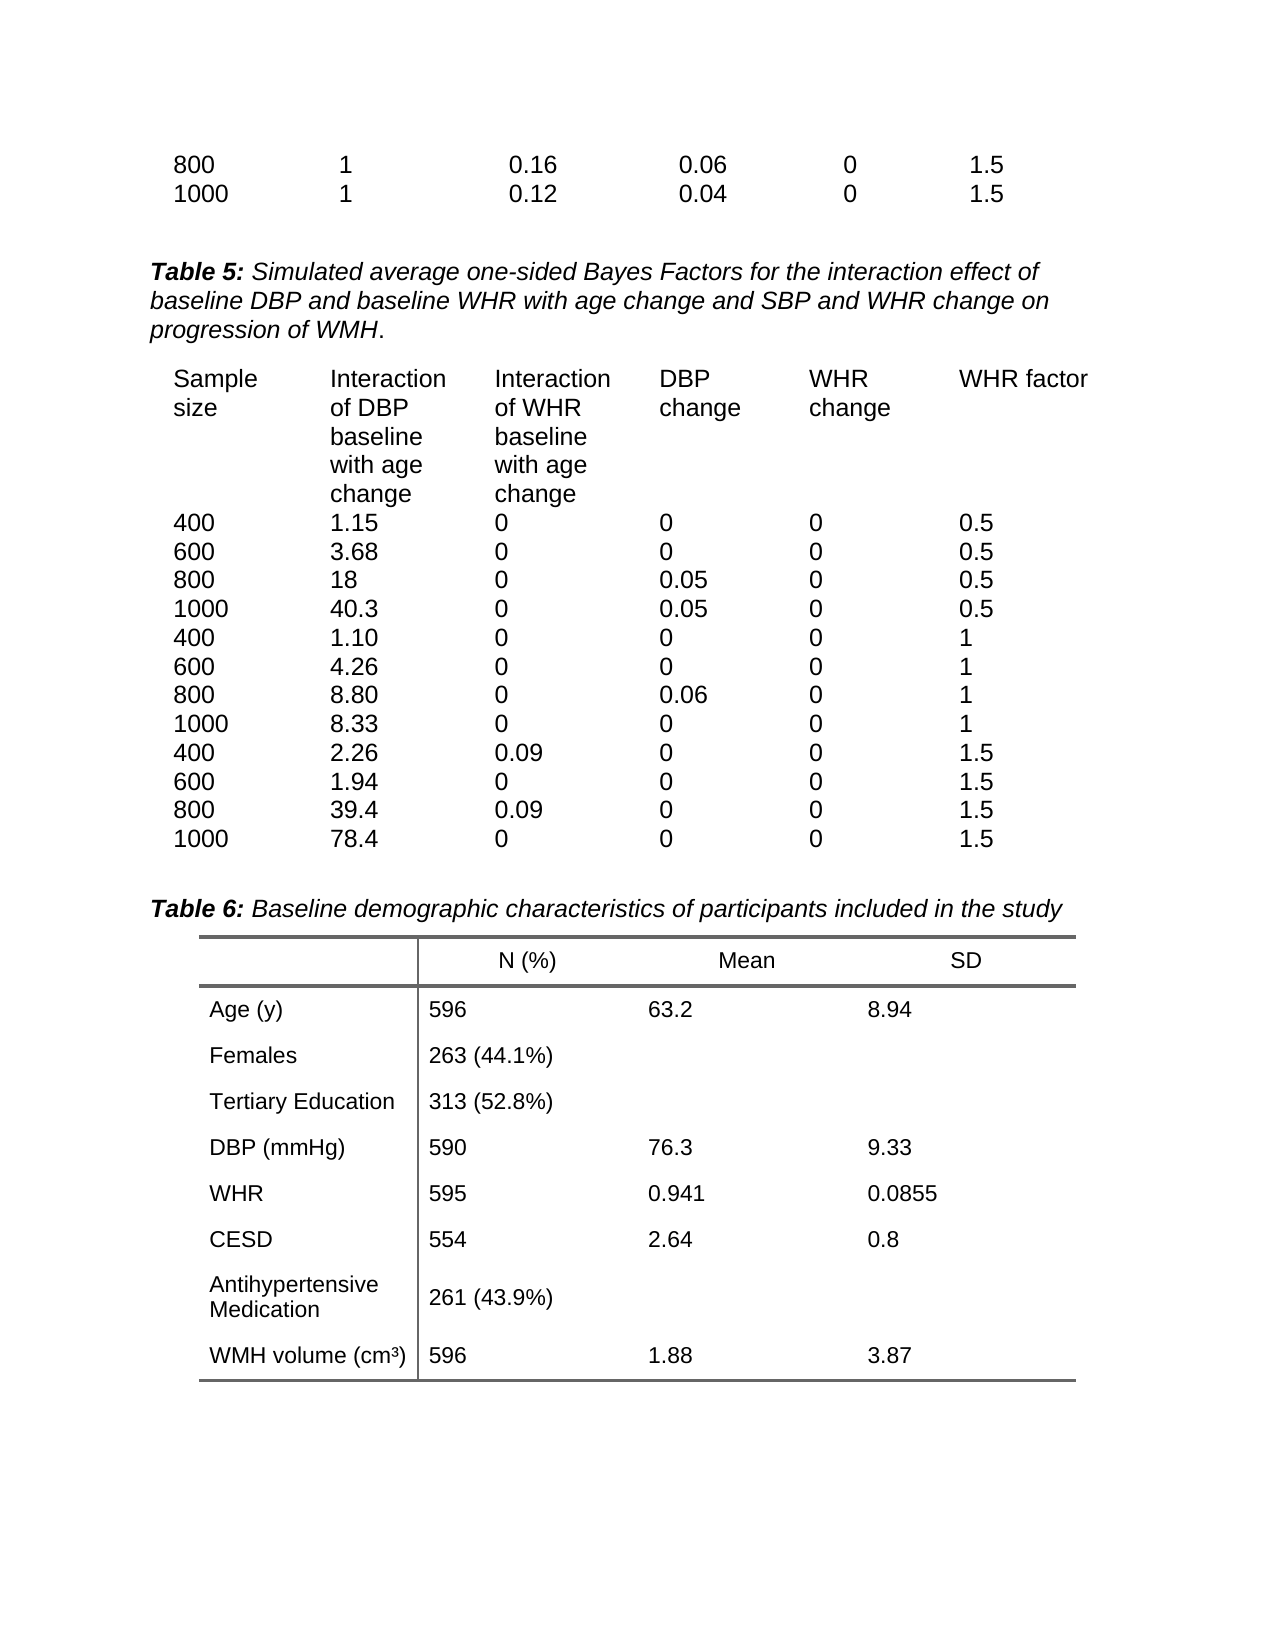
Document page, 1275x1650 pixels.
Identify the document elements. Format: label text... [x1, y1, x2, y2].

table_cell 800 [162, 680, 318, 709]
table_cell 0 [483, 824, 648, 853]
table_cell 1.5 [948, 738, 1106, 767]
table_cell 0 [798, 738, 948, 767]
table_cell 800 [162, 565, 318, 594]
table_cell 0 [648, 652, 798, 680]
table_cell 0 [798, 709, 948, 738]
table_cell 0 [798, 767, 948, 795]
table_cell 2.26 [319, 738, 483, 767]
table_cell Antihypertensive Medication [199, 1263, 417, 1333]
table_cell 0 [798, 508, 948, 537]
table_cell 1.5 [948, 795, 1106, 824]
table_cell [857, 1263, 1076, 1333]
table_cell 1000 [162, 709, 318, 738]
table_cell 40.3 [319, 594, 483, 623]
table_cell [638, 1263, 857, 1333]
table_cell 63.2 [638, 988, 857, 1033]
table_header N (%) [419, 939, 637, 984]
table_cell 0 [483, 565, 648, 594]
text Table 6: Baseline demographic characteristics of participants included in the study [150, 894, 1125, 923]
table_cell 0 [648, 508, 798, 537]
table_cell 0.5 [948, 565, 1106, 594]
table_cell 400 [162, 623, 318, 652]
table_cell 313 (52.8%) [419, 1079, 637, 1125]
table_cell Tertiary Education [199, 1079, 417, 1125]
table_cell 8.94 [857, 988, 1076, 1033]
table_cell 263 (44.1%) [419, 1033, 637, 1079]
table_cell 1000 [162, 594, 318, 623]
table_cell 0 [648, 824, 798, 853]
table_cell 800 [162, 795, 318, 824]
table_cell 0 [832, 150, 958, 179]
table_cell 78.4 [319, 824, 483, 853]
table_header Interaction of WHR baseline with age change [483, 364, 648, 508]
table_cell 1 [327, 179, 497, 207]
table_header SD [857, 939, 1076, 984]
table_header [199, 939, 417, 984]
table_cell WHR [199, 1171, 417, 1217]
table_cell 1 [948, 623, 1106, 652]
table_cell 0.05 [648, 565, 798, 594]
table_cell 0.5 [948, 508, 1106, 537]
table_cell 0 [798, 594, 948, 623]
table_cell 0.04 [667, 179, 832, 207]
table_cell 0 [798, 824, 948, 853]
table_cell 0.941 [638, 1171, 857, 1217]
table_cell 2.64 [638, 1217, 857, 1262]
table_cell 1.94 [319, 767, 483, 795]
table_cell 0.09 [483, 738, 648, 767]
table_cell 0.12 [498, 179, 667, 207]
table_cell 0 [648, 709, 798, 738]
table_cell 76.3 [638, 1125, 857, 1171]
table_cell 0 [648, 738, 798, 767]
table_header Mean [638, 939, 857, 984]
table_cell 39.4 [319, 795, 483, 824]
table_cell 0 [483, 680, 648, 709]
table_cell 554 [419, 1217, 637, 1262]
table_cell 0.8 [857, 1217, 1076, 1262]
table_cell DBP (mmHg) [199, 1125, 417, 1171]
table_header Sample size [162, 364, 318, 508]
table_cell 0 [483, 508, 648, 537]
table_cell 595 [419, 1171, 637, 1217]
table_cell 1000 [162, 179, 327, 207]
table_cell 1.15 [319, 508, 483, 537]
table_cell 600 [162, 767, 318, 795]
table_cell 800 [162, 150, 327, 179]
table_cell 0 [483, 537, 648, 565]
table_cell 0.06 [667, 150, 832, 179]
table_cell 1.5 [958, 150, 1084, 179]
table_cell Age (y) [199, 988, 417, 1033]
table_cell 1000 [162, 824, 318, 853]
table_cell 0 [483, 709, 648, 738]
table_cell [638, 1033, 857, 1079]
table_cell 0 [798, 795, 948, 824]
table_cell [857, 1079, 1076, 1125]
table_cell 0 [832, 179, 958, 207]
table_cell 0 [798, 652, 948, 680]
table_cell 4.26 [319, 652, 483, 680]
table_cell CESD [199, 1217, 417, 1262]
table_cell 1.5 [958, 179, 1084, 207]
table_cell 0.5 [948, 537, 1106, 565]
table_cell 400 [162, 508, 318, 537]
table_cell 0 [648, 767, 798, 795]
table_cell [857, 1033, 1076, 1079]
table_cell 0 [648, 623, 798, 652]
table_cell 8.33 [319, 709, 483, 738]
table_cell 1 [327, 150, 497, 179]
table_cell 0.0855 [857, 1171, 1076, 1217]
table_cell [638, 1079, 857, 1125]
table_cell 596 [419, 1333, 637, 1379]
table_cell 3.68 [319, 537, 483, 565]
table_cell 0 [648, 537, 798, 565]
table_header WHR change [798, 364, 948, 508]
table_cell 0 [648, 795, 798, 824]
table_cell 1 [948, 709, 1106, 738]
table_header WHR factor [948, 364, 1106, 508]
table_cell 600 [162, 652, 318, 680]
table_cell 1.10 [319, 623, 483, 652]
table_cell 1.88 [638, 1333, 857, 1379]
table_cell 0 [483, 594, 648, 623]
text Table 5: Simulated average one-sided Bayes Factors for the interaction effect of baseline DBP and baseline WHR with age change and SBP and WHR change on progression of WMH. [150, 257, 1125, 343]
table_cell 590 [419, 1125, 637, 1171]
table_cell 0 [798, 565, 948, 594]
table_header DBP change [648, 364, 798, 508]
table_cell 0.16 [498, 150, 667, 179]
table_cell 596 [419, 988, 637, 1033]
table_cell 0.06 [648, 680, 798, 709]
table_cell 3.87 [857, 1333, 1076, 1379]
table_cell 1 [948, 652, 1106, 680]
table_cell 600 [162, 537, 318, 565]
table_cell 0 [798, 537, 948, 565]
table_cell 261 (43.9%) [419, 1263, 637, 1333]
table_cell Females [199, 1033, 417, 1079]
table_cell 0 [798, 623, 948, 652]
table_cell 0 [483, 767, 648, 795]
table_cell 1.5 [948, 824, 1106, 853]
table_cell WMH volume (cm³) [199, 1333, 417, 1379]
table_header Interaction of DBP baseline with age change [319, 364, 483, 508]
table_cell 0 [798, 680, 948, 709]
table_cell 0.05 [648, 594, 798, 623]
table_cell 1 [948, 680, 1106, 709]
table_cell 0.09 [483, 795, 648, 824]
table_cell 1.5 [948, 767, 1106, 795]
table_cell 0 [483, 623, 648, 652]
table_cell 9.33 [857, 1125, 1076, 1171]
table_cell 0 [483, 652, 648, 680]
table_cell 18 [319, 565, 483, 594]
table_cell 8.80 [319, 680, 483, 709]
table_cell 0.5 [948, 594, 1106, 623]
table_cell 400 [162, 738, 318, 767]
